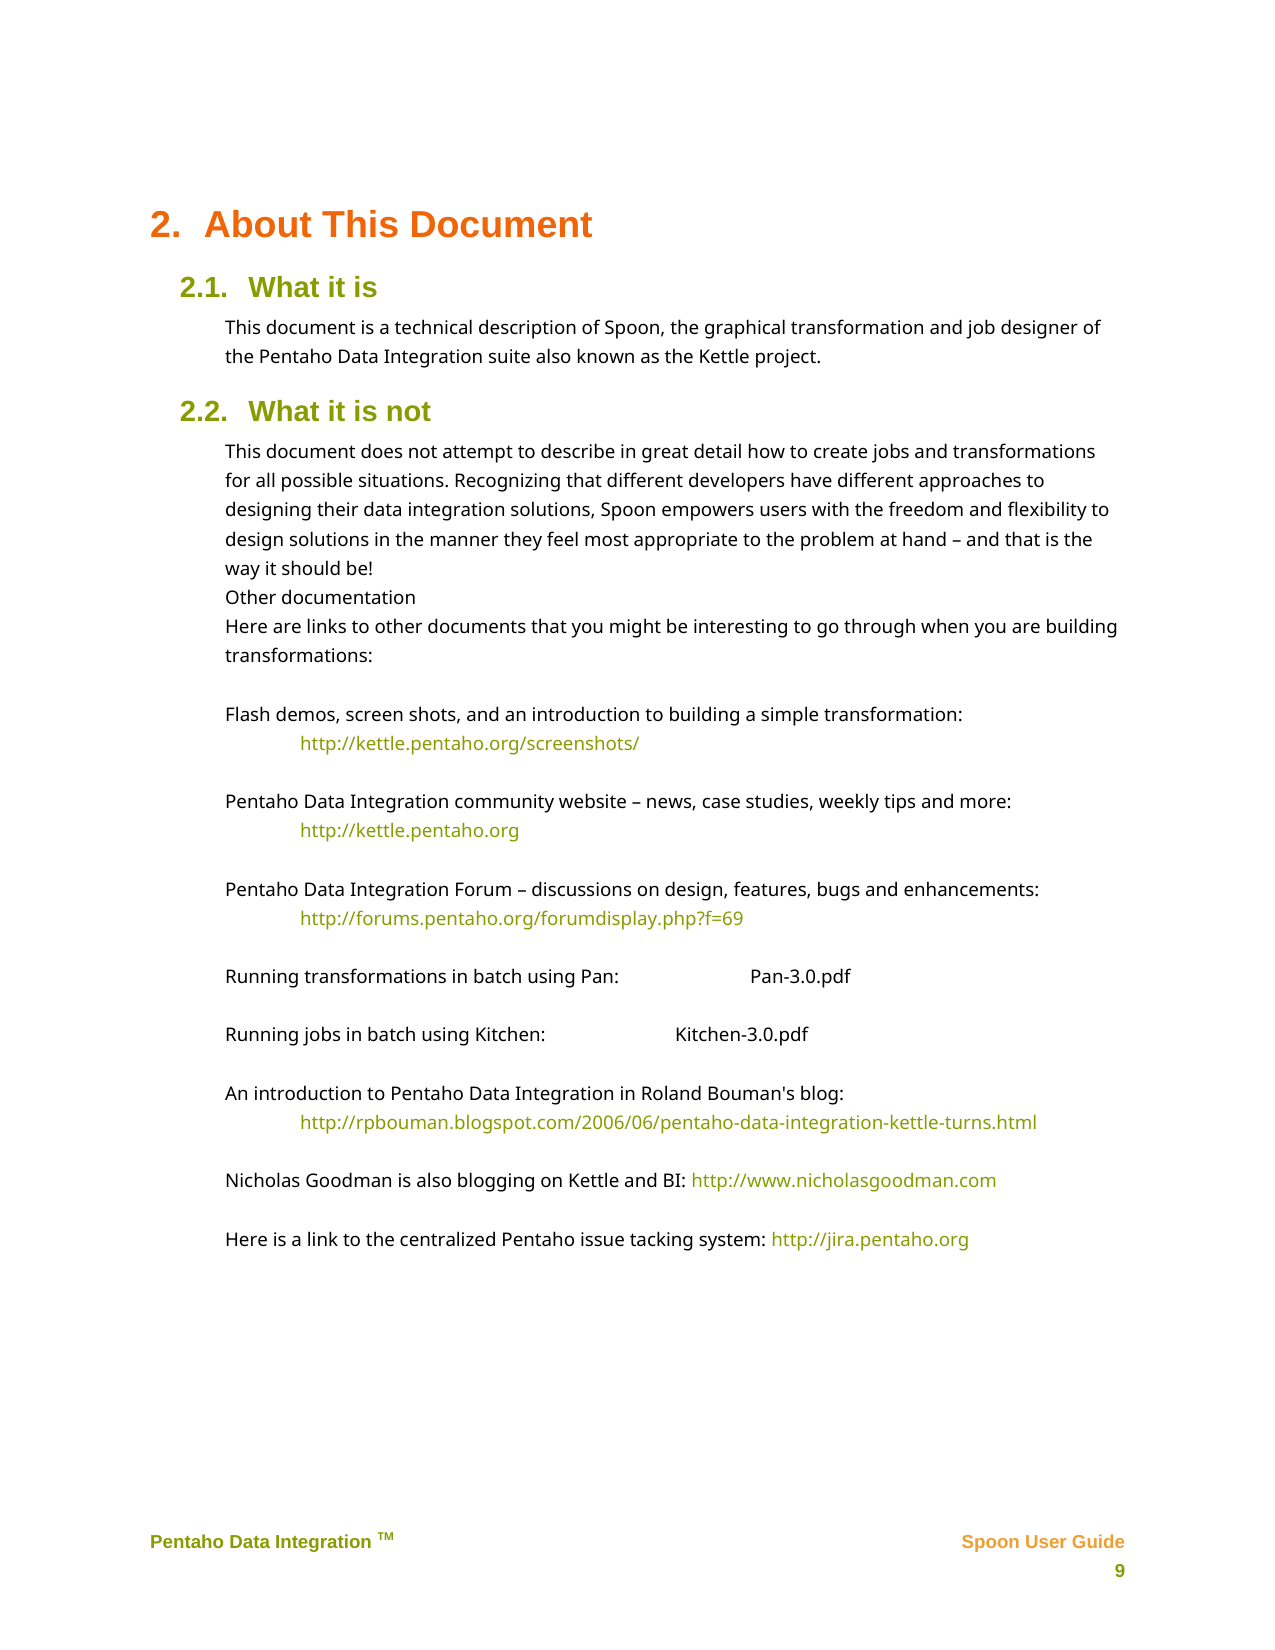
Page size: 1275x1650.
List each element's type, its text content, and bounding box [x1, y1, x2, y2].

text Flash demos, screen shots, and an introduction to building a simple transformation: [225, 698, 1125, 727]
subtitle What it is [179, 270, 1125, 304]
text Running jobs in batch using Kitchen: Kitchen-3.0.pdf [225, 1018, 1125, 1048]
text Here is a link to the centralized Pentaho issue tacking system: http://jira.pentaho.org [225, 1223, 1125, 1252]
text http://forums.pentaho.org/forumdisplay.php?f=69 [225, 902, 1125, 931]
subtitle About This Document [150, 210, 1125, 245]
text http://kettle.pentaho.org/screenshots/ [225, 727, 1125, 756]
text Running transformations in batch using Pan: Pan-3.0.pdf [225, 960, 1125, 989]
text http://kettle.pentaho.org [225, 814, 1125, 843]
text Nicholas Goodman is also blogging on Kettle and BI: http://www.nicholasgoodman.com [225, 1164, 1125, 1193]
subtitle What it is not [179, 394, 1125, 429]
text Pentaho Data Integration community website – news, case studies, weekly tips and more: [225, 785, 1125, 814]
text This document does not attempt to describe in great detail how to create jobs and transformations for all possible situations. Recognizing that different developers have different approaches to designing their data integration solutions, Spoon empowers users with the freedom and flexibility to design solutions in the manner they feel most appropriate to the problem at hand – and that is the way it should be! [225, 435, 1125, 581]
text http://rpbouman.blogspot.com/2006/06/pentaho-data-integration-kettle-turns.html [225, 1106, 1125, 1135]
text This document is a technical description of Spoon, the graphical transformation and job designer of the Pentaho Data Integration suite also known as the Kettle project. [225, 311, 1125, 369]
text An introduction to Pentaho Data Integration in Roland Bouman's blog: [225, 1077, 1125, 1106]
text Pentaho Data Integration Forum – discussions on design, features, bugs and enhancements: [225, 873, 1125, 902]
text Here are links to other documents that you might be interesting to go through when you are building transformations: [225, 610, 1125, 668]
text Other documentation [225, 581, 1125, 610]
